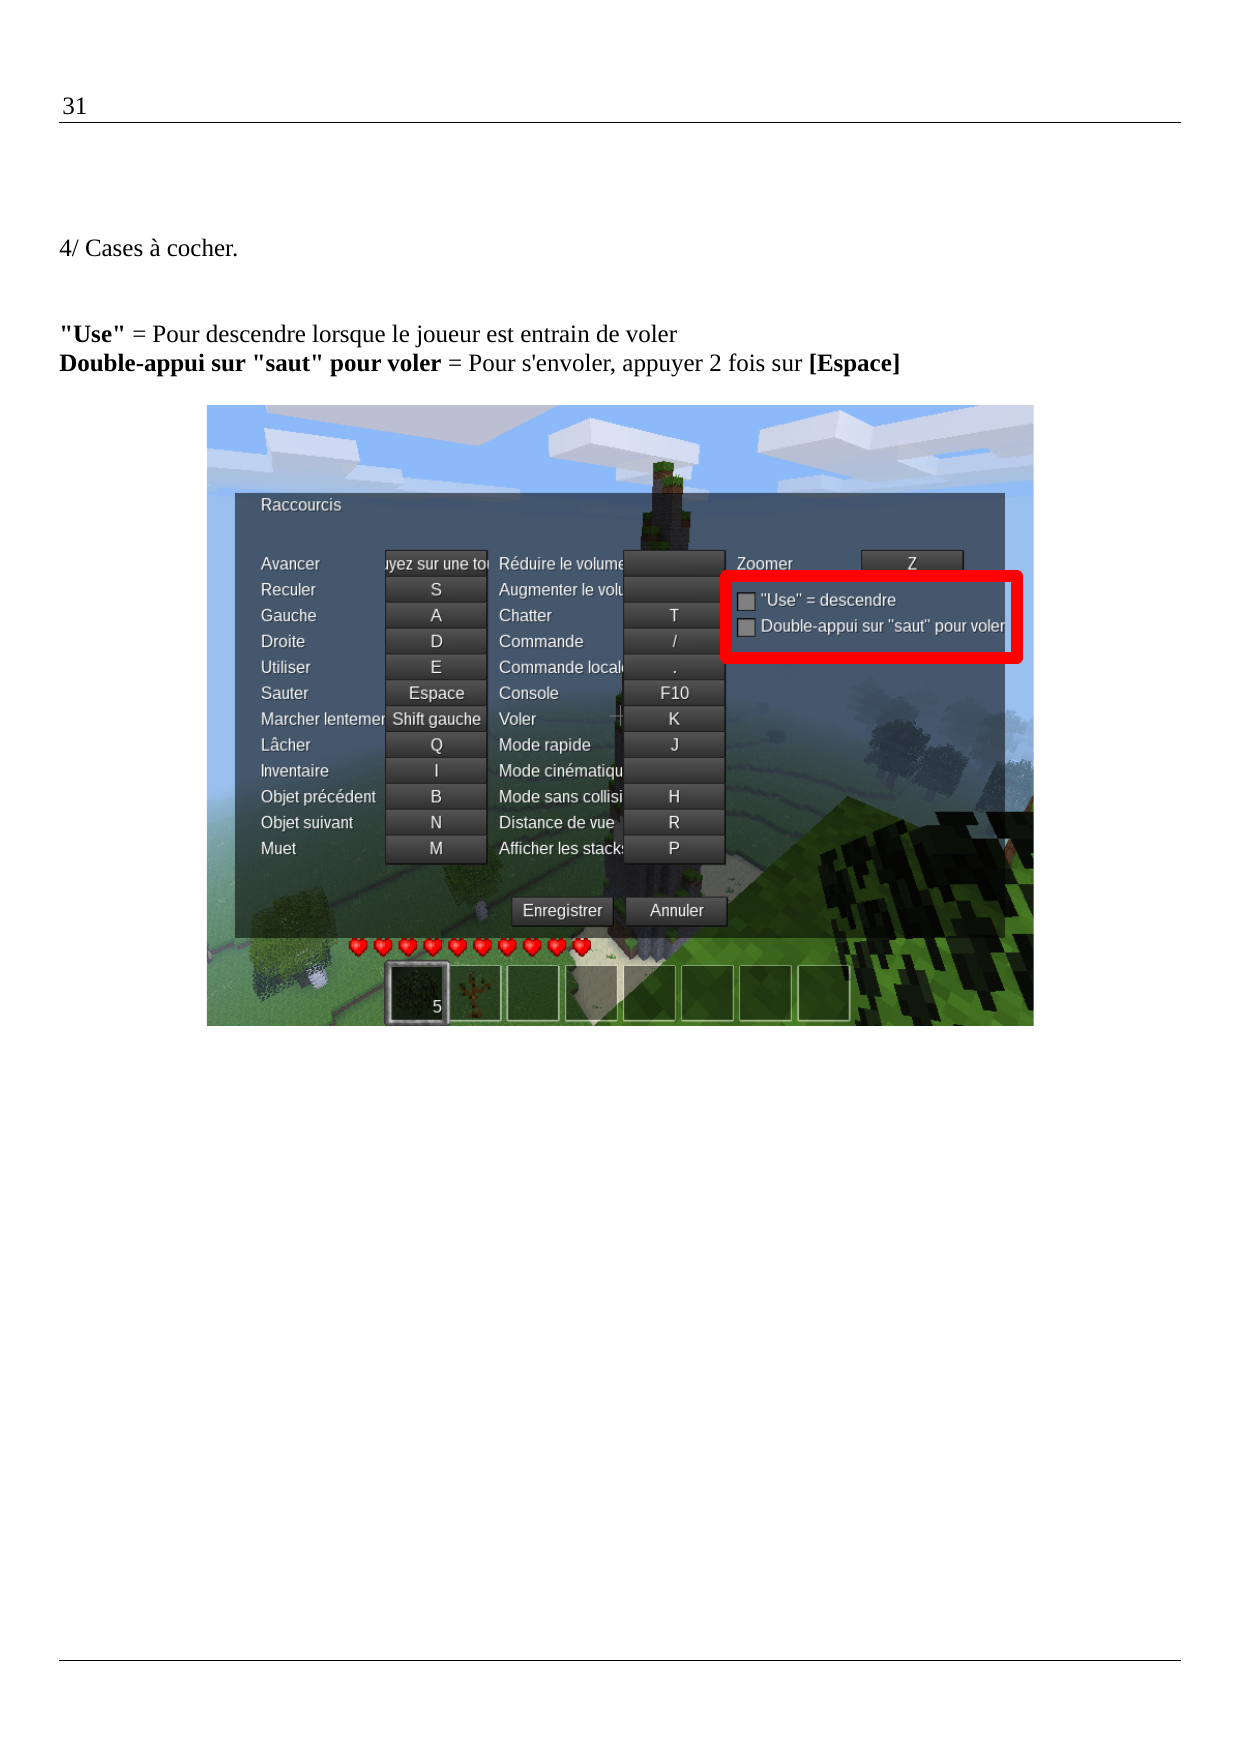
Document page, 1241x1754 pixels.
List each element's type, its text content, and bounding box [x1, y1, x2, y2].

text 4/ Cases à cocher. [59, 233, 1181, 262]
picture [206, 405, 1034, 1026]
text "Use" = Pour descendre lorsque le joueur est entrain de voler [59, 319, 1181, 348]
text Double-appui sur "saut" pour voler = Pour s'envoler, appuyer 2 fois sur [Espace] [59, 348, 1181, 377]
